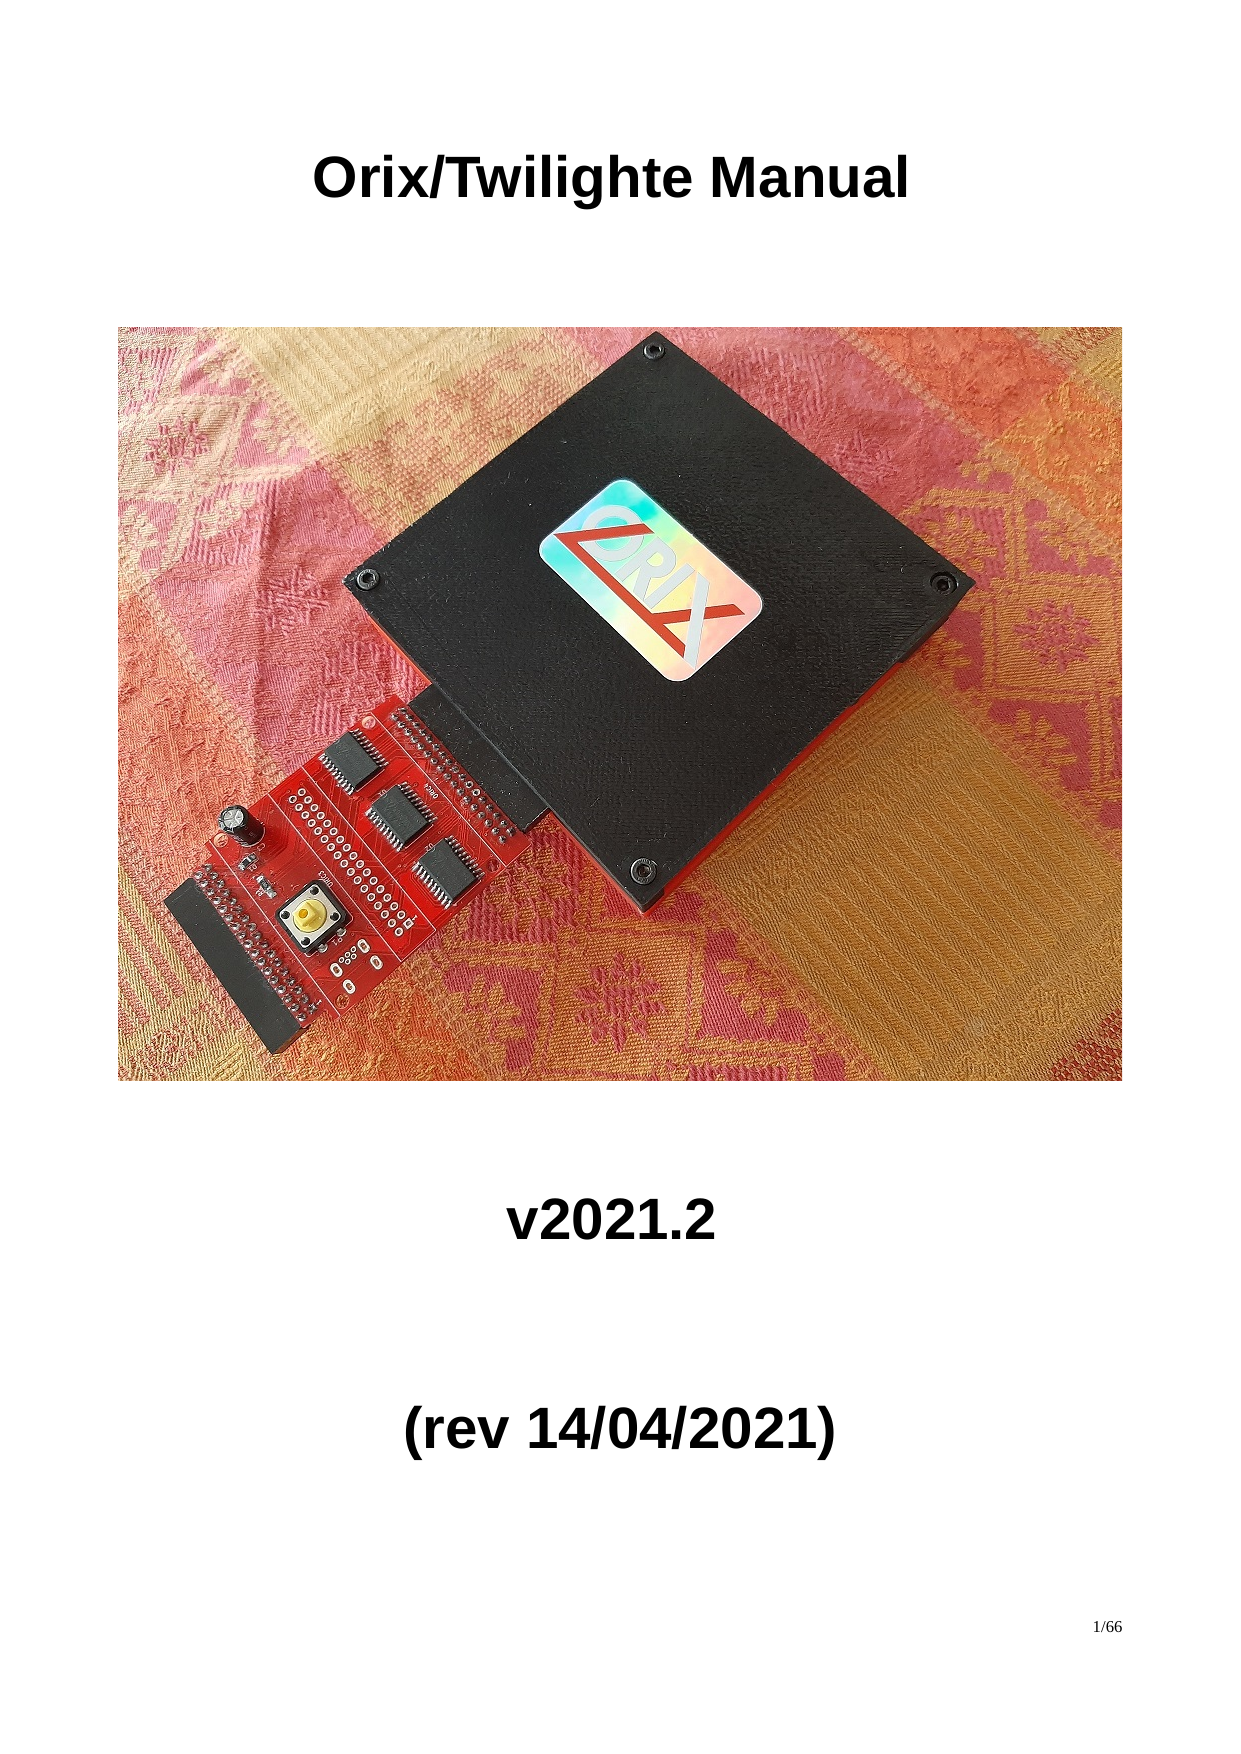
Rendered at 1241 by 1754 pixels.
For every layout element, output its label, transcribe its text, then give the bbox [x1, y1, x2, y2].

title Orix/Twilighte Manual [118, 143, 1122, 210]
title (rev 14/04/2021) [118, 1394, 1122, 1461]
title v2021.2 [118, 1185, 1122, 1252]
picture [118, 327, 1123, 1081]
